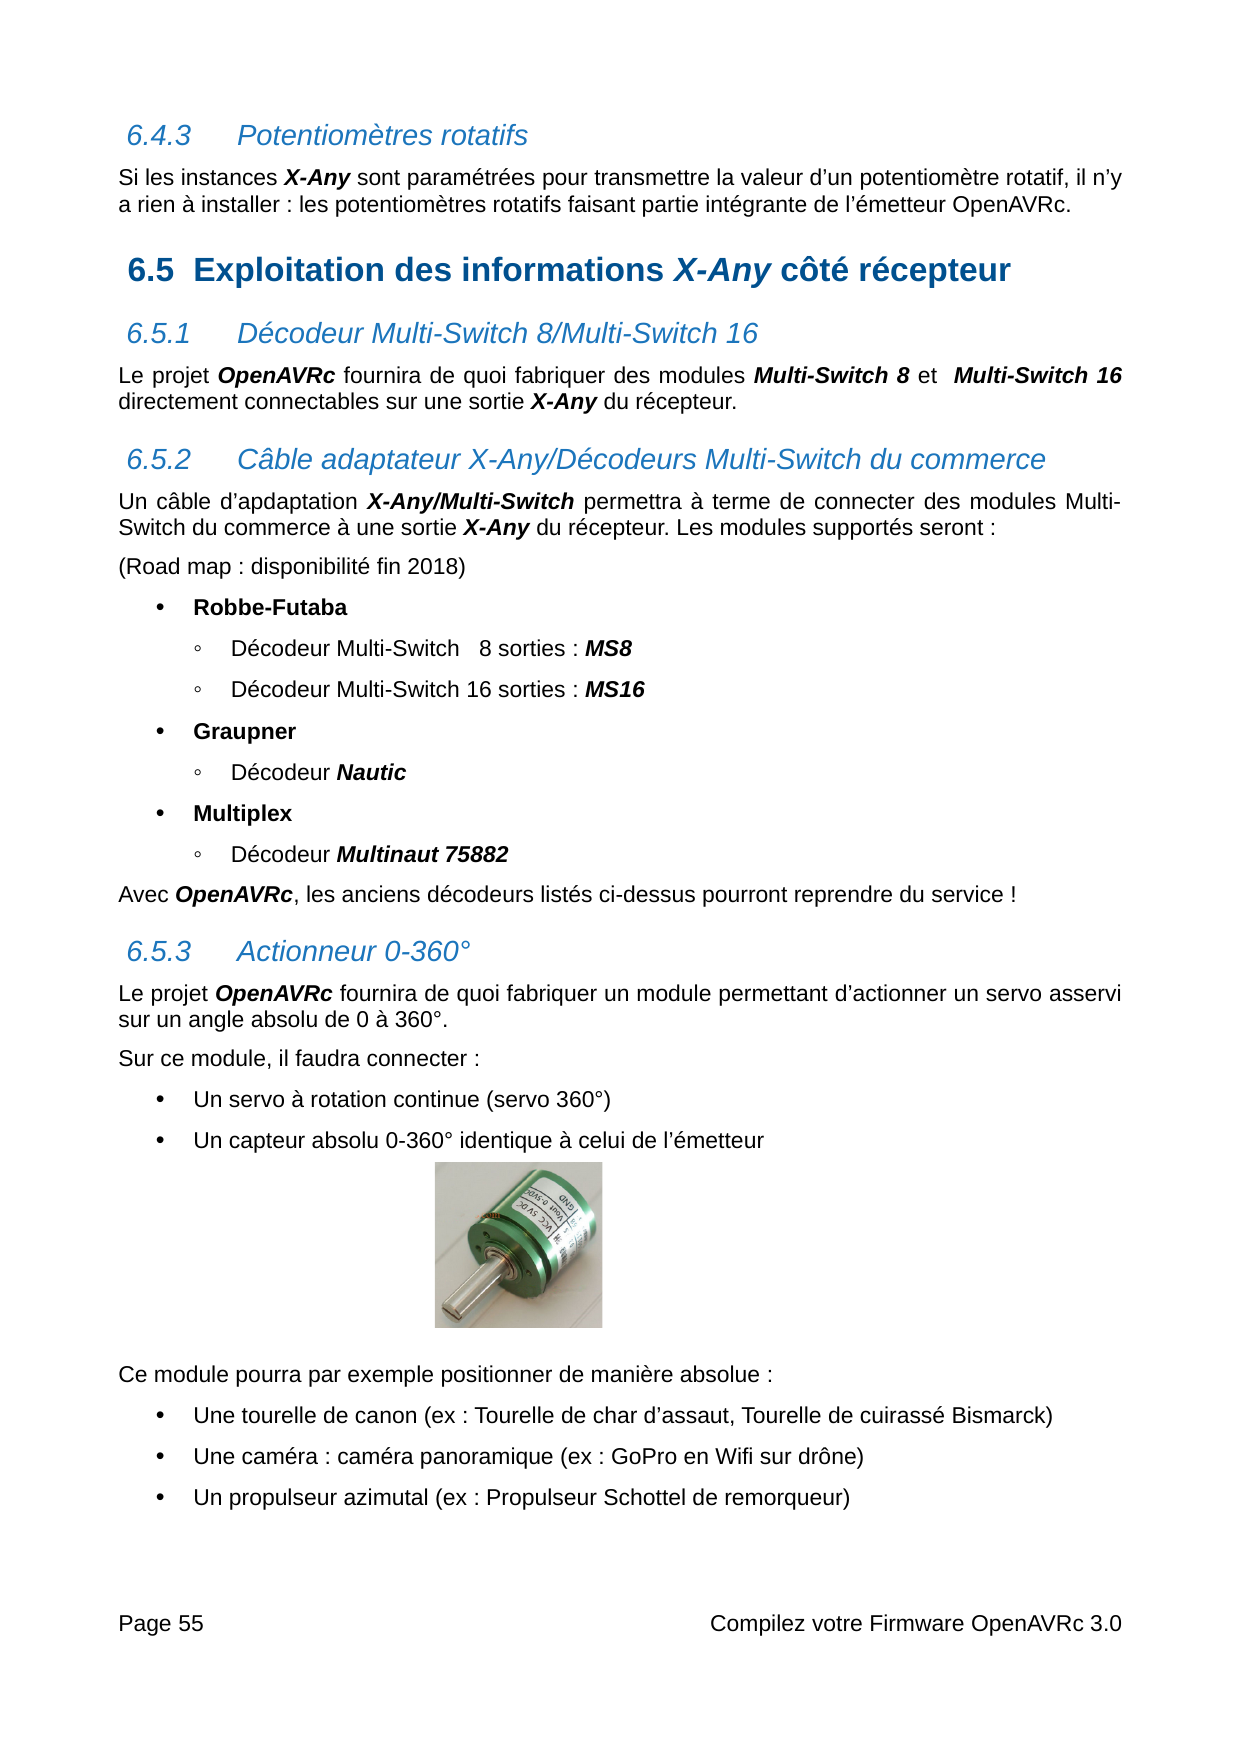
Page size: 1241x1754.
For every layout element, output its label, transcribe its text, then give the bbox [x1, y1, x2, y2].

text Le projet OpenAVRc fournira de quoi fabriquer un module permettant d’actionner un servo asservi sur un angle absolu de 0 à 360°. [118, 980, 1122, 1033]
picture [434, 1162, 603, 1328]
list Graupner [156, 716, 1122, 744]
text Avec OpenAVRc, les anciens décodeurs listés ci-dessus pourront reprendre du service ! [118, 881, 1122, 907]
subtitle Potentiomètres rotatifs [118, 118, 1122, 152]
list Un servo à rotation continue (servo 360°) [156, 1084, 1122, 1113]
text (Road map : disponibilité fin 2018) [118, 553, 1122, 579]
list Une tourelle de canon (ex : Tourelle de char d’assaut, Tourelle de cuirassé Bismarck) [156, 1400, 1122, 1428]
subtitle Câble adaptateur X-Any/Décodeurs Multi-Switch du commerce [118, 442, 1122, 475]
text Le projet OpenAVRc fournira de quoi fabriquer des modules Multi-Switch 8 et Multi-Switch 16 directement connectables sur une sortie X-Any du récepteur. [118, 362, 1122, 415]
list Un capteur absolu 0-360° identique à celui de l’émetteur [156, 1125, 1122, 1154]
text Un câble d’apdaptation X-Any/Multi-Switch permettra à terme de connecter des modules Multi-Switch du commerce à une sortie X-Any du récepteur. Les modules supportés seront : [118, 488, 1122, 541]
text Si les instances X-Any sont paramétrées pour transmettre la valeur d’un potentiomètre rotatif, il n’y a rien à installer : les potentiomètres rotatifs faisant partie intégrante de l’émetteur OpenAVRc. [118, 164, 1122, 217]
subtitle Actionneur 0-360° [118, 934, 1122, 968]
text Ce module pourra par exemple positionner de manière absolue : [118, 1361, 1122, 1387]
list Une caméra : caméra panoramique (ex : GoPro en Wifi sur drône) [156, 1441, 1122, 1470]
list Multiplex [156, 798, 1122, 827]
list Un propulseur azimutal (ex : Propulseur Schottel de remorqueur) [156, 1482, 1122, 1511]
list Robbe-Futaba [156, 592, 1122, 621]
subtitle Décodeur Multi-Switch 8/Multi-Switch 16 [118, 316, 1122, 349]
list Décodeur Multi-Switch 8 sorties : MS8 [193, 633, 1122, 662]
text Sur ce module, il faudra connecter : [118, 1045, 1122, 1072]
list Décodeur Multi-Switch 16 sorties : MS16 [193, 674, 1122, 703]
list Décodeur Nautic [193, 757, 1122, 786]
list Décodeur Multinaut 75882 [193, 839, 1122, 868]
subtitle Exploitation des informations X-Any côté récepteur [118, 250, 1122, 289]
